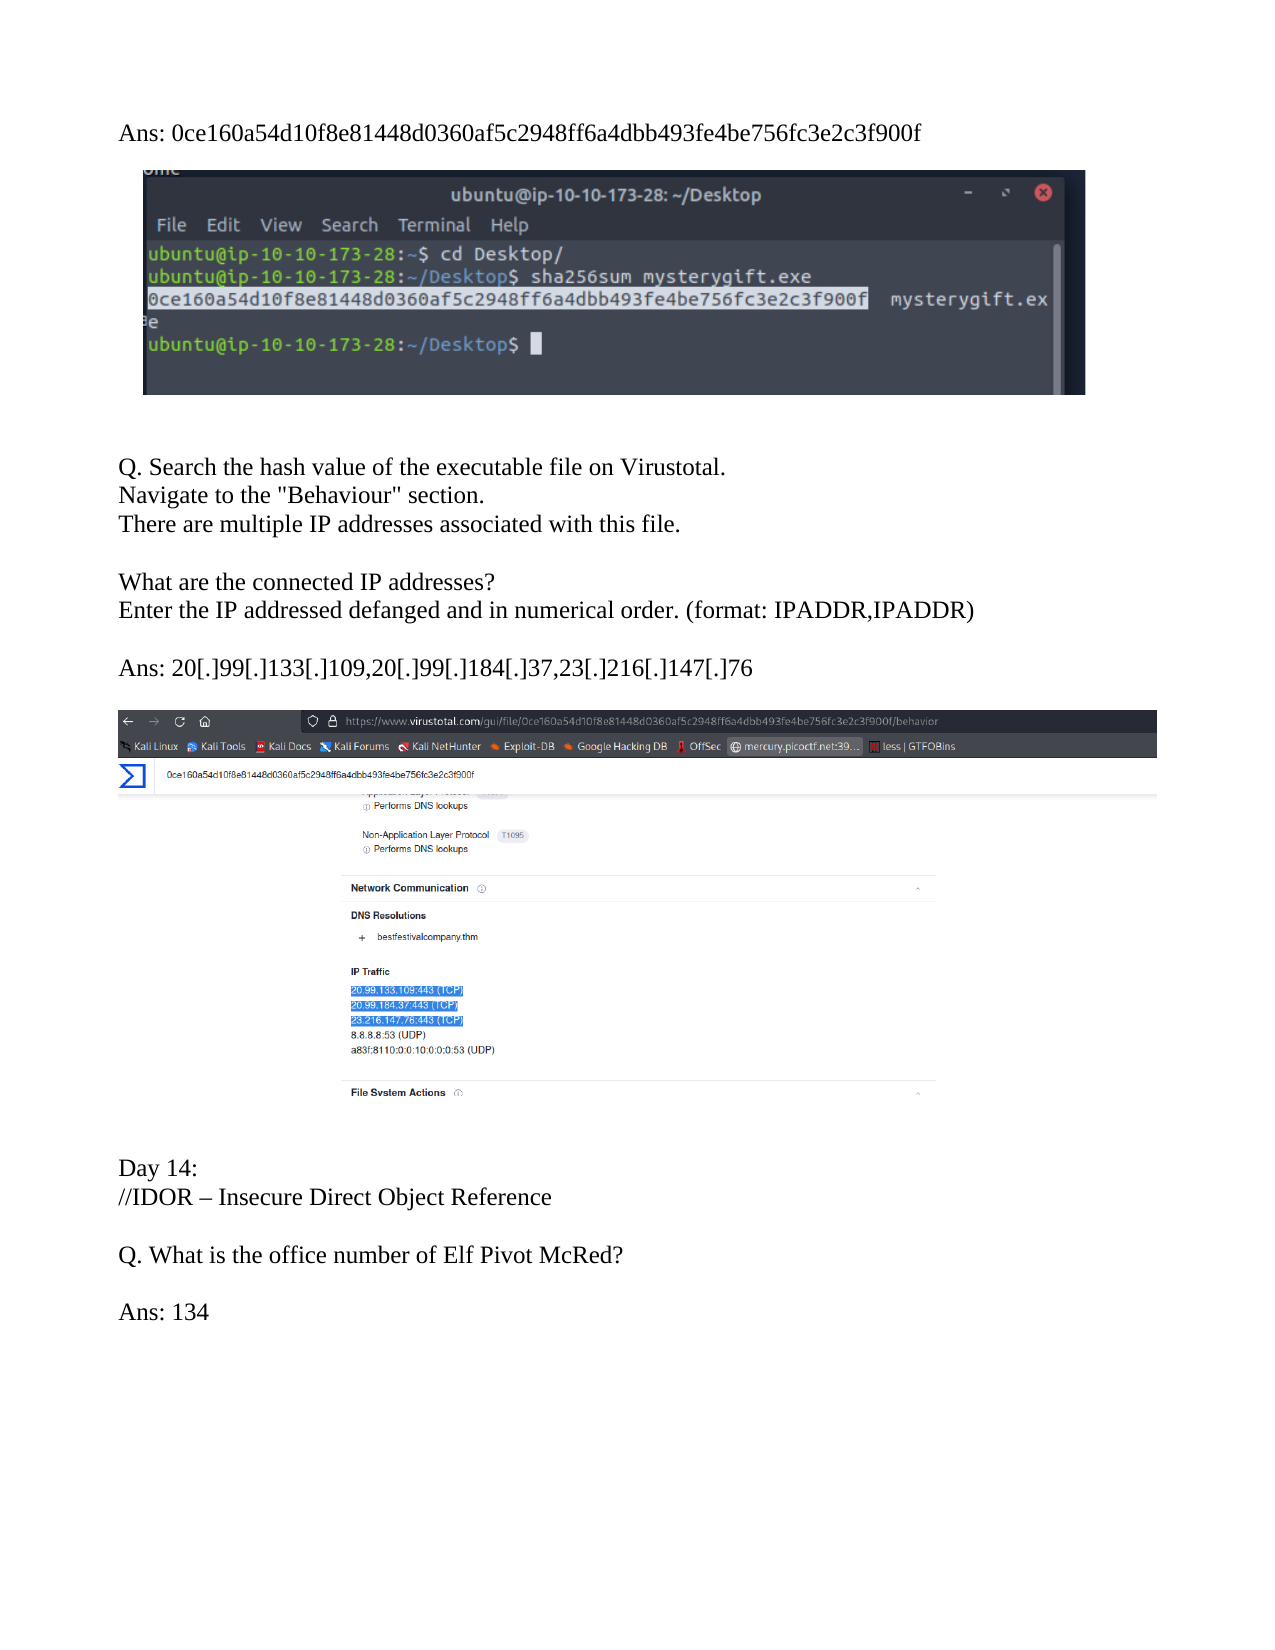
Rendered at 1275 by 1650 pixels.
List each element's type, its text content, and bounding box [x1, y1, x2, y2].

text Navigate to the "Behaviour" section. [118, 481, 1157, 509]
text Ans: 20[.]99[.]133[.]109,20[.]99[.]184[.]37,23[.]216[.]147[.]76 [118, 653, 1157, 682]
text There are multiple IP addresses associated with this file. [118, 509, 1157, 538]
picture [143, 170, 1086, 395]
text Ans: 134 [118, 1297, 1157, 1326]
text Ans: 0ce160a54d10f8e81448d0360af5c2948ff6a4dbb493fe4be756fc3e2c3f900f [118, 118, 1157, 147]
picture [118, 710, 1157, 1096]
text Enter the IP addressed defanged and in numerical order. (format: IPADDR,IPADDR) [118, 596, 1157, 624]
text //IDOR – Insecure Direct Object Reference [118, 1182, 1157, 1211]
text Q. Search the hash value of the executable file on Virustotal. [118, 452, 1157, 481]
text Day 14: [118, 1153, 1157, 1182]
text What are the connected IP addresses? [118, 567, 1157, 596]
text Q. What is the office number of Elf Pivot McRed? [118, 1240, 1157, 1268]
